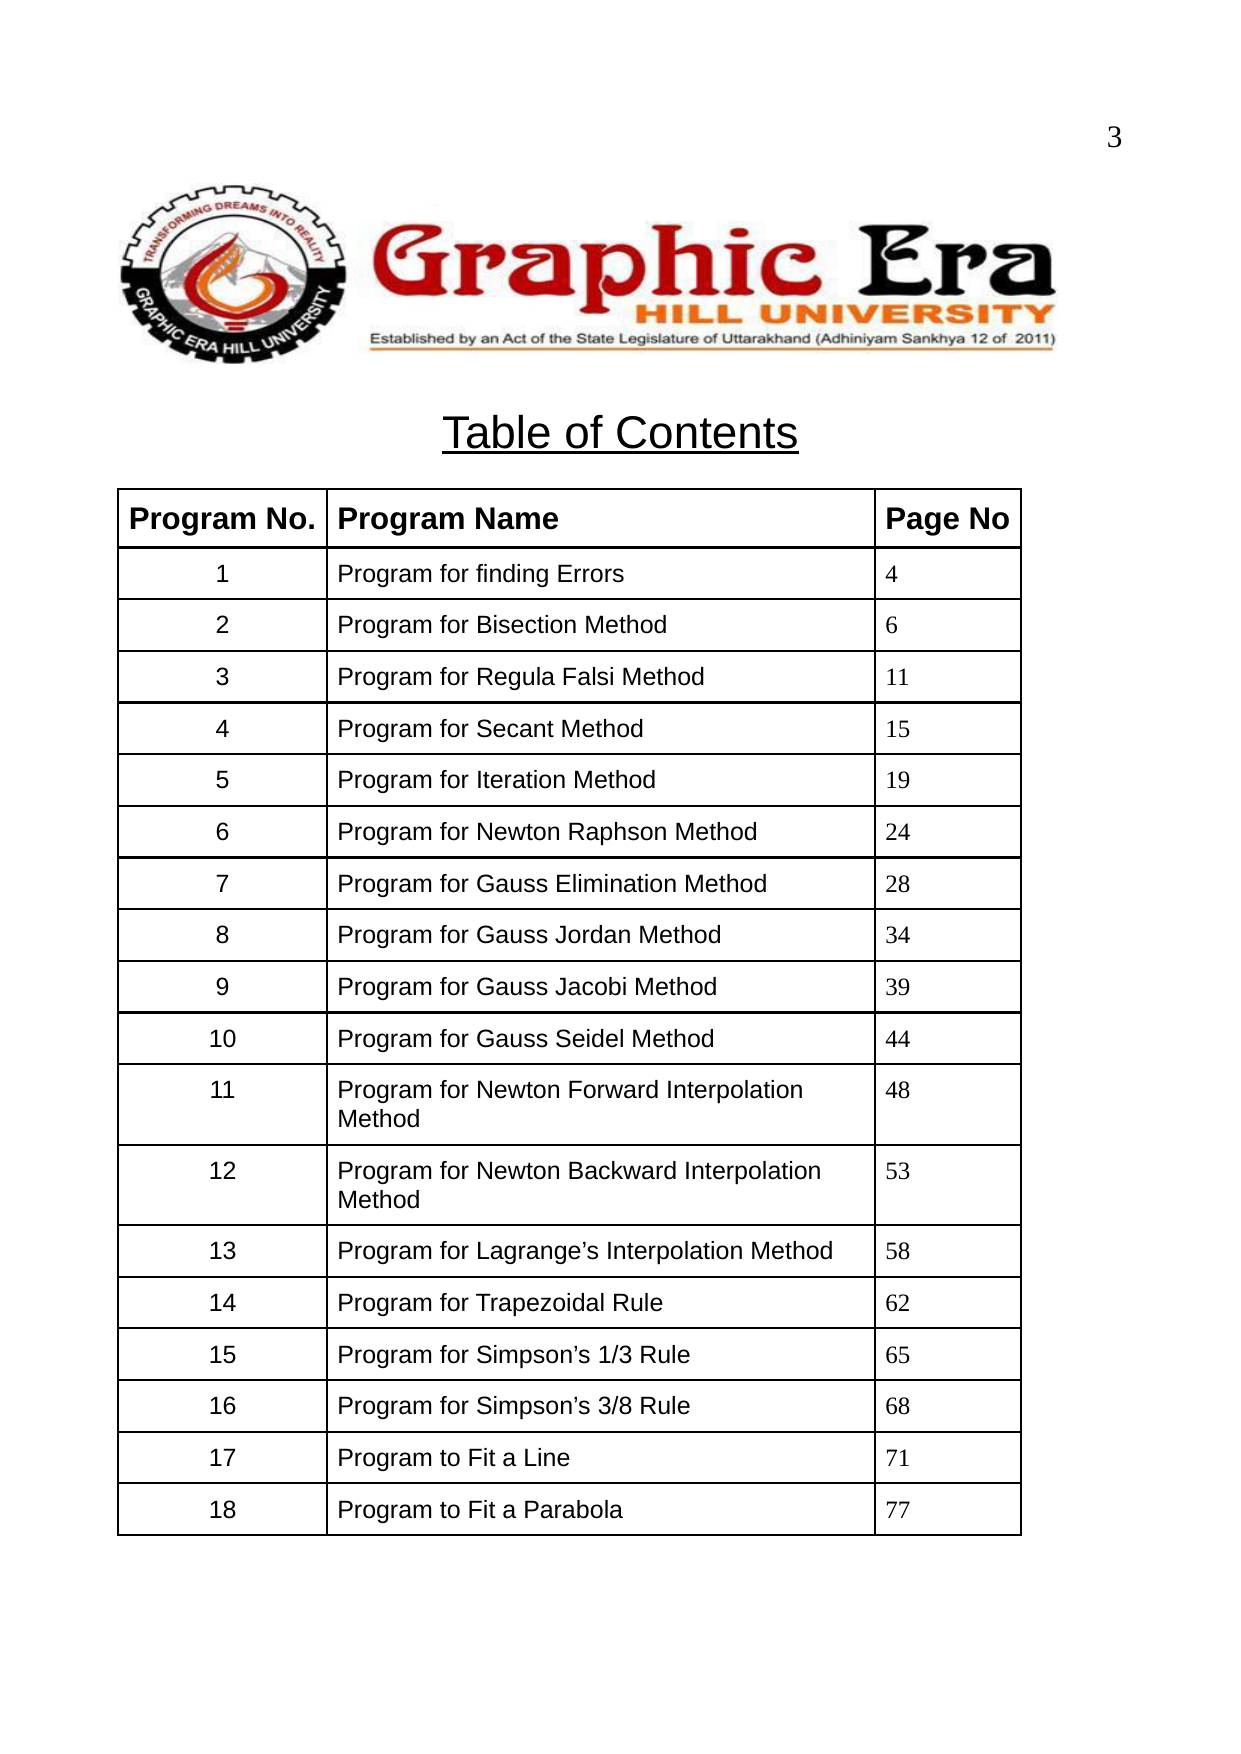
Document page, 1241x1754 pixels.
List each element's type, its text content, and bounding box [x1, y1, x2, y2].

table_cell Program for Gauss Seidel Method [328, 1014, 874, 1063]
table_cell 68 [876, 1381, 1020, 1431]
table_cell Program for Simpson’s 1/3 Rule [328, 1329, 874, 1379]
table_header Page No [876, 490, 1020, 546]
table_cell 44 [876, 1014, 1020, 1063]
table_cell Program for Newton Forward Interpolation Method [328, 1065, 874, 1143]
table_cell 18 [119, 1484, 326, 1534]
table_cell 2 [119, 600, 326, 650]
table_cell 14 [119, 1278, 326, 1327]
table_cell 11 [119, 1065, 326, 1143]
table_cell Program for Trapezoidal Rule [328, 1278, 874, 1327]
table_cell 6 [119, 807, 326, 856]
table_cell 77 [876, 1484, 1020, 1534]
table_cell 16 [119, 1381, 326, 1431]
text Table of Contents [118, 406, 1122, 459]
table_cell Program for Bisection Method [328, 600, 874, 650]
table_cell 5 [119, 755, 326, 805]
table_cell Program for Simpson’s 3/8 Rule [328, 1381, 874, 1431]
table_cell 3 [119, 652, 326, 701]
table_cell 13 [119, 1226, 326, 1276]
table_cell Program for Iteration Method [328, 755, 874, 805]
table_cell 53 [876, 1146, 1020, 1224]
table_cell 71 [876, 1433, 1020, 1482]
table_cell 10 [119, 1014, 326, 1063]
table_header Program No. [119, 490, 326, 546]
table_cell 34 [876, 910, 1020, 960]
table_cell 58 [876, 1226, 1020, 1276]
table_cell 24 [876, 807, 1020, 856]
table_header Program Name [328, 490, 874, 546]
table_cell Program for Secant Method [328, 704, 874, 753]
table_cell 15 [119, 1329, 326, 1379]
table_cell Program for finding Errors [328, 549, 874, 598]
table_cell Program for Gauss Jordan Method [328, 910, 874, 960]
table_cell Program for Lagrange’s Interpolation Method [328, 1226, 874, 1276]
table_cell Program for Newton Raphson Method [328, 807, 874, 856]
table_cell 48 [876, 1065, 1020, 1143]
table_cell 62 [876, 1278, 1020, 1327]
table_cell Program to Fit a Parabola [328, 1484, 874, 1534]
table_cell Program for Newton Backward Interpolation Method [328, 1146, 874, 1224]
table_cell 8 [119, 910, 326, 960]
table_cell 4 [876, 549, 1020, 598]
table_cell Program for Regula Falsi Method [328, 652, 874, 701]
table_cell 9 [119, 962, 326, 1011]
table_cell Program to Fit a Line [328, 1433, 874, 1482]
table_cell 17 [119, 1433, 326, 1482]
table_cell 28 [876, 859, 1020, 908]
table_cell 1 [119, 549, 326, 598]
table_cell 4 [119, 704, 326, 753]
table_cell 15 [876, 704, 1020, 753]
table_cell 7 [119, 859, 326, 908]
table_cell 19 [876, 755, 1020, 805]
table_cell 6 [876, 600, 1020, 650]
table_cell Program for Gauss Elimination Method [328, 859, 874, 908]
table_cell 65 [876, 1329, 1020, 1379]
table_cell 11 [876, 652, 1020, 701]
table_cell 39 [876, 962, 1020, 1011]
table_cell Program for Gauss Jacobi Method [328, 962, 874, 1011]
table_cell 12 [119, 1146, 326, 1224]
picture [118, 183, 1059, 378]
